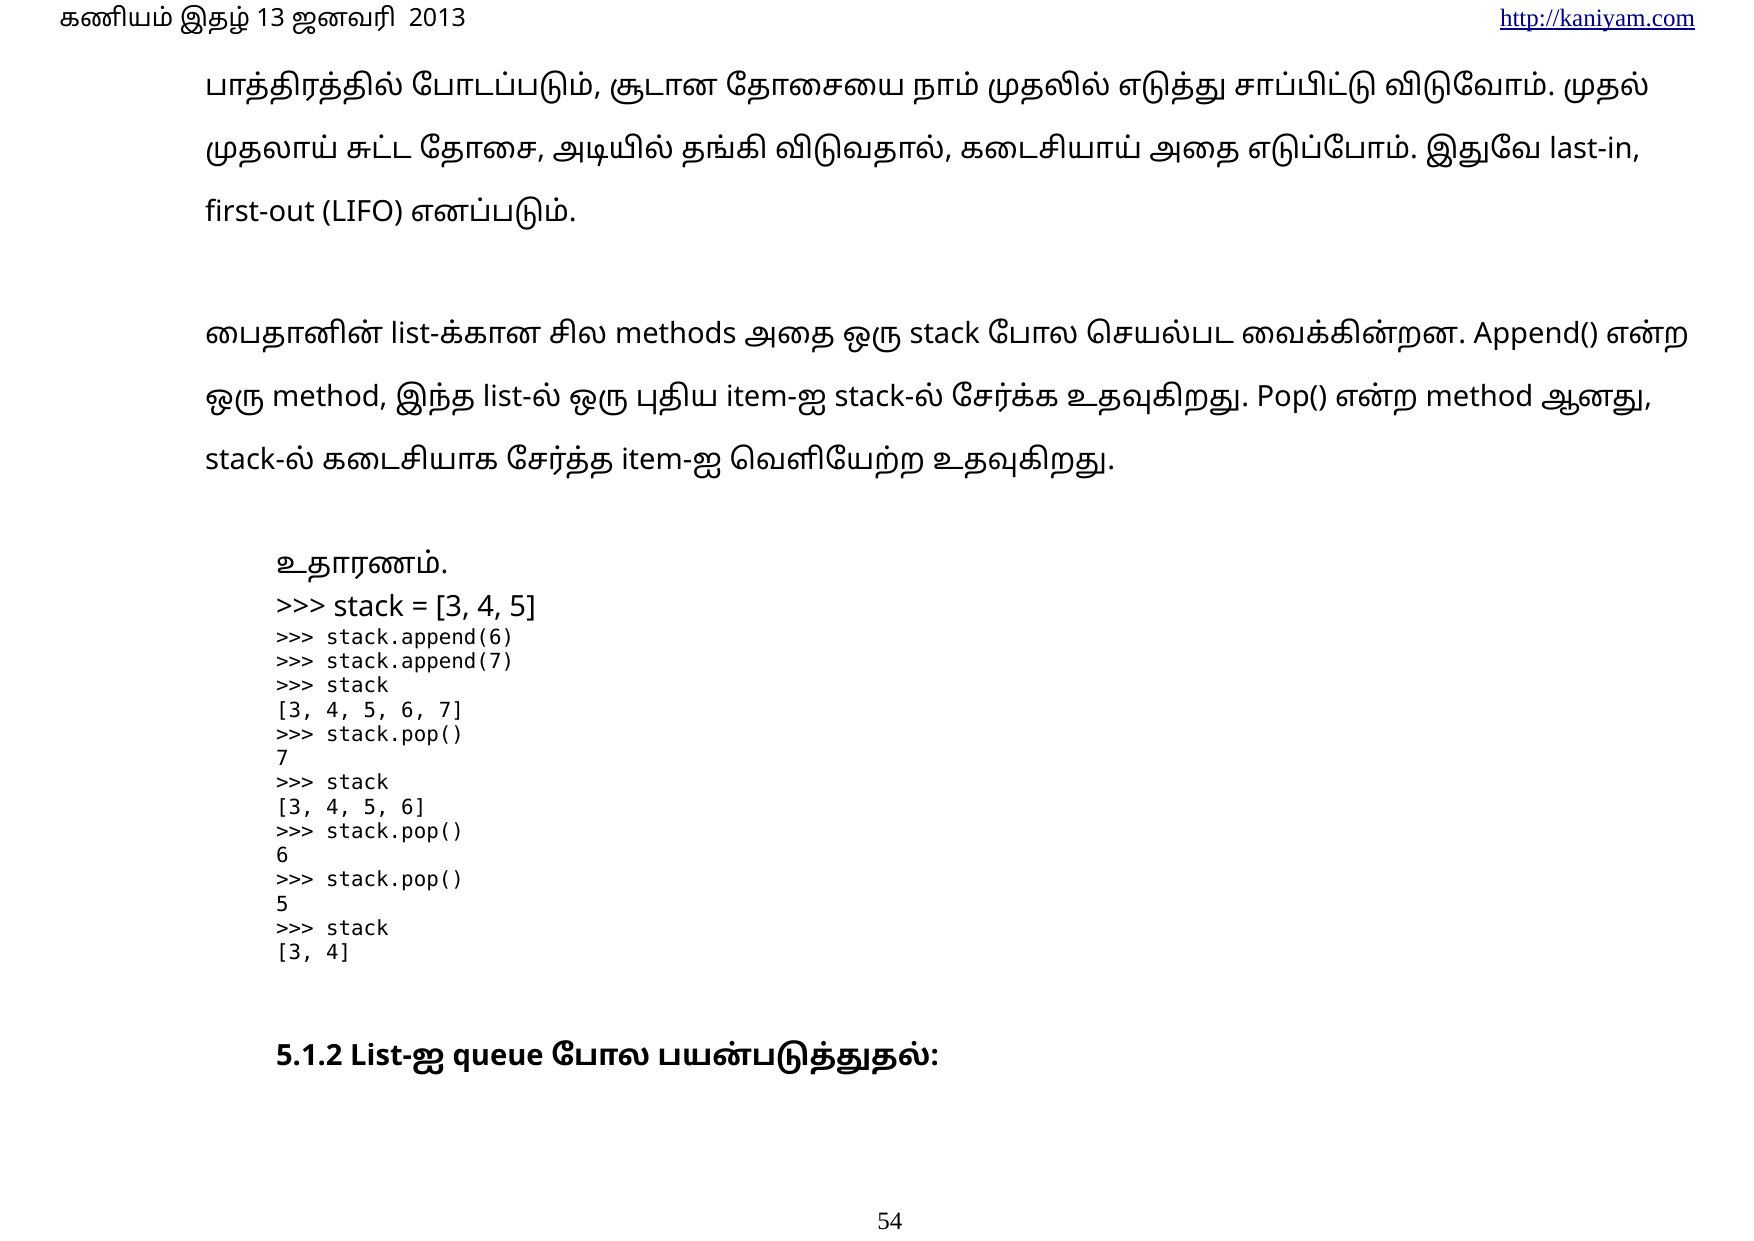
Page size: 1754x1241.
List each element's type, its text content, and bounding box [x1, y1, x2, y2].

text >>> stack.append(7) [205, 649, 1695, 673]
text >>> stack [205, 673, 1695, 698]
text >>> stack.pop() [205, 867, 1695, 892]
text 7 [205, 746, 1695, 770]
text பாத்திரத்தில் போடப்படும், சூடான தோசையை நாம் முதலில் எடுத்து சாப்பிட்டு விடுவோம். முதல் முதலாய் சுட்ட தோசை, அடியில் தங்கி விடுவதால், கடைசியாய் அதை எடுப்போம். இதுவே last-in, first-out (LIFO) எனப்படும். பைதானின் list-க்கான சில methods அதை ஒரு stack போல செயல்பட வைக்கின்றன. Append() என்ற ஒரு method, இந்த list-ல் ஒரு புதிய item-ஐ stack-ல் சேர்க்க உதவுகிறது. Pop() என்ற method ஆனது, stack-ல் கடைசியாக சேர்த்த item-ஐ வெளியேற்ற உதவுகிறது. [205, 64, 1695, 481]
text [3, 4, 5, 6] [205, 795, 1695, 819]
text [3, 4, 5, 6, 7] [205, 698, 1695, 722]
text உதாரணம். [205, 542, 1695, 585]
text [3, 4] [205, 940, 1695, 964]
text >>> stack.pop() [205, 722, 1695, 746]
text 5.1.2 List-ஐ queue போல பயன்படுத்துதல்: [205, 1034, 1695, 1136]
text >>> stack.append(6) [205, 625, 1695, 649]
text >>> stack = [3, 4, 5] [205, 585, 1695, 625]
text 5 [205, 892, 1695, 916]
text >>> stack [205, 770, 1695, 795]
text >>> stack [205, 916, 1695, 940]
text 6 [205, 843, 1695, 867]
text >>> stack.pop() [205, 819, 1695, 843]
